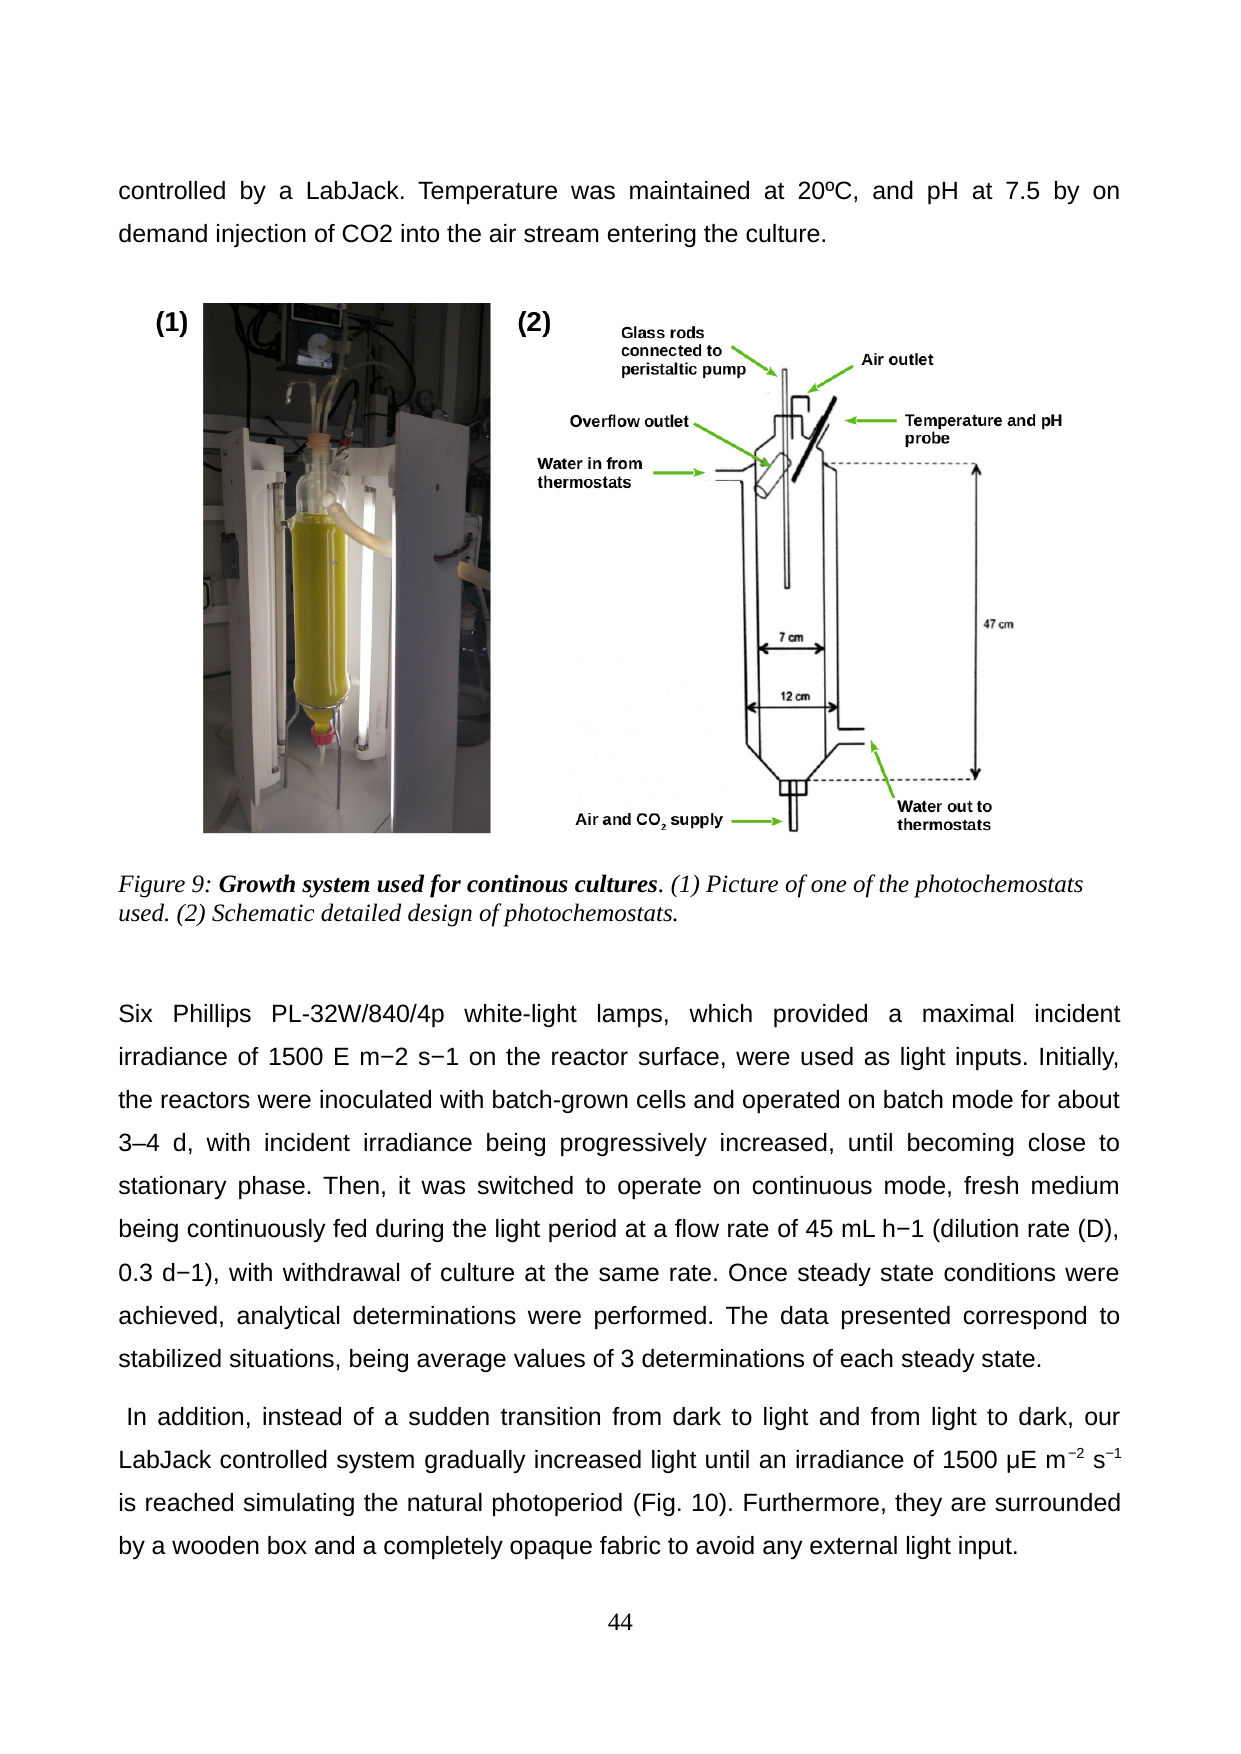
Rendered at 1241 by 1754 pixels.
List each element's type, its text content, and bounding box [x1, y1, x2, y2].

text Six Phillips PL-32W/840/4p white-light lamps, which provided a maximal incident irradiance of 1500 E m−2 s−1 on the reactor surface, were used as light inputs. Initially, the reactors were inoculated with batch-grown cells and operated on batch mode for about 3–4 d, with incident irradiance being progressively increased, until becoming close to stationary phase. Then, it was switched to operate on continuous mode, fresh medium being continuously fed during the light period at a flow rate of 45 mL h−1 (dilution rate (D), 0.3 d−1), with withdrawal of culture at the same rate. Once steady state conditions were achieved, analytical determinations were performed. The data presented correspond to stabilized situations, being average values of 3 determinations of each steady state. [118, 999, 1122, 1373]
text Figure 9: Growth system used for continous cultures. (1) Picture of one of the photochemostats used. (2) Schematic detailed design of photochemostats. [118, 870, 1122, 927]
picture [118, 289, 1123, 870]
text controlled by a LabJack. Temperature was maintained at 20ºC, and pH at 7.5 by on demand injection of CO2 into the air stream entering the culture. [118, 176, 1122, 248]
text In addition, instead of a sudden transition from dark to light and from light to dark, our LabJack controlled system gradually increased light until an irradiance of 1500 μE m−2 s−1 is reached simulating the natural photoperiod (Fig. 10). Furthermore, they are surrounded by a wooden box and a completely opaque fabric to avoid any external light input. [118, 1402, 1122, 1560]
